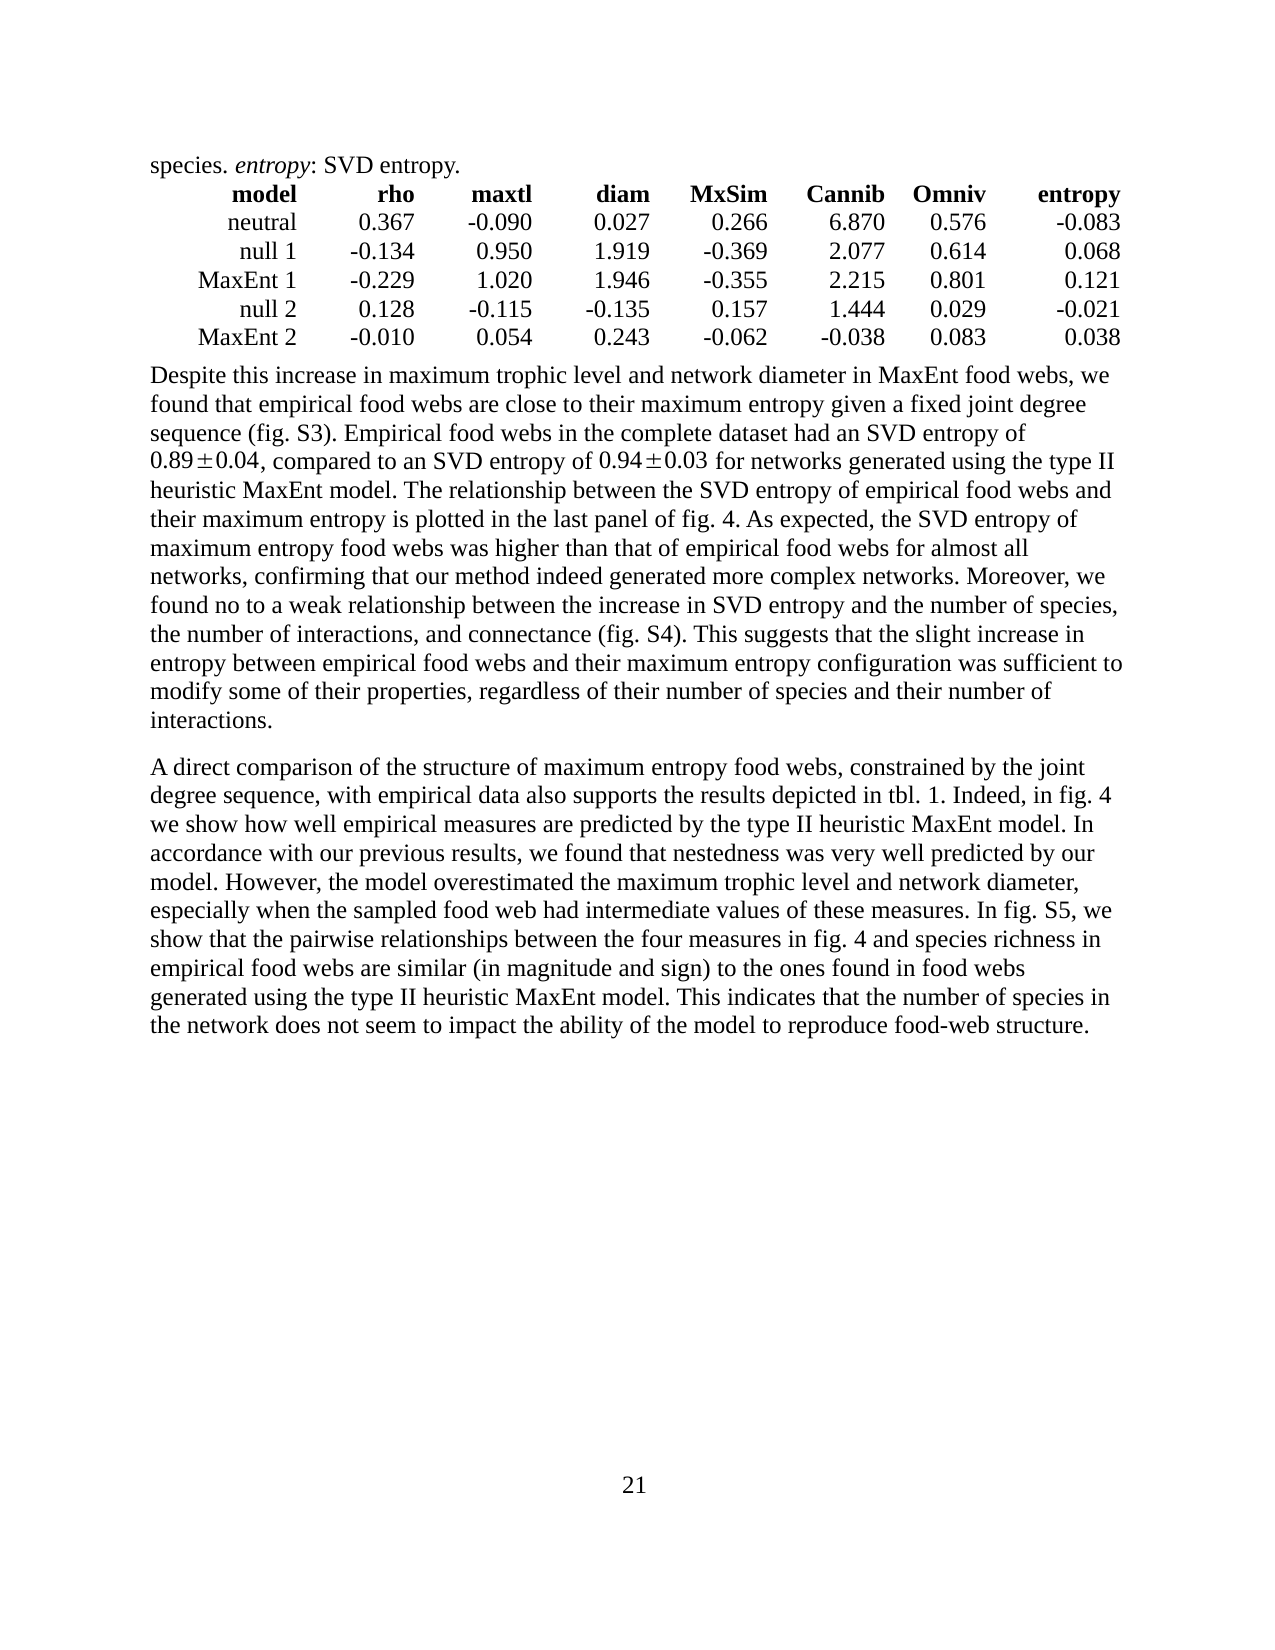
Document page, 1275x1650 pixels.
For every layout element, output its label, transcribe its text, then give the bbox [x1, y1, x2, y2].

table_cell 0.128 [301, 294, 419, 322]
table_cell 0.243 [537, 323, 654, 351]
table_cell 1.919 [537, 236, 654, 265]
table_cell -0.010 [301, 323, 419, 351]
text A direct comparison of the structure of maximum entropy food webs, constrained by the joint degree sequence, with empirical data also supports the results depicted in tbl. 1. Indeed, in fig. 4 we show how well empirical measures are predicted by the type II heuristic MaxEnt model. In accordance with our previous results, we found that nestedness was very well predicted by our model. However, the model overestimated the maximum trophic level and network diameter, especially when the sampled food web had intermediate values of these measures. In fig. S5, we show that the pairwise relationships between the four measures in fig. 4 and species richness in empirical food webs are similar (in magnitude and sign) to the ones found in food webs generated using the type II heuristic MaxEnt model. This indicates that the number of species in the network does not seem to impact the ability of the model to reproduce food-web structure. [150, 752, 1125, 1039]
table_header Omniv [890, 179, 990, 207]
table_cell 6.870 [772, 208, 889, 236]
table_cell -0.229 [301, 265, 419, 294]
table_cell -0.083 [990, 208, 1125, 236]
table_header entropy [990, 179, 1125, 207]
table_header rho [301, 179, 419, 207]
table_cell null 2 [150, 294, 301, 322]
table_cell 0.083 [890, 323, 990, 351]
table_cell 2.077 [772, 236, 889, 265]
table_cell null 1 [150, 236, 301, 265]
table_cell 0.054 [419, 323, 537, 351]
table_cell -0.134 [301, 236, 419, 265]
table_cell 2.215 [772, 265, 889, 294]
table_cell 0.950 [419, 236, 537, 265]
table_cell 0.157 [654, 294, 772, 322]
table_cell 0.027 [537, 208, 654, 236]
table_cell MaxEnt 1 [150, 265, 301, 294]
table_cell neutral [150, 208, 301, 236]
table_header diam [537, 179, 654, 207]
table_cell 0.266 [654, 208, 772, 236]
table_cell 0.367 [301, 208, 419, 236]
table_cell -0.355 [654, 265, 772, 294]
table_cell -0.090 [419, 208, 537, 236]
table_cell -0.369 [654, 236, 772, 265]
table_cell MaxEnt 2 [150, 323, 301, 351]
table_cell -0.115 [419, 294, 537, 322]
table_header model [150, 179, 301, 207]
table_cell -0.135 [537, 294, 654, 322]
table_cell 0.068 [990, 236, 1125, 265]
table_cell 0.801 [890, 265, 990, 294]
table_cell 1.946 [537, 265, 654, 294]
table_cell 0.576 [890, 208, 990, 236]
table_cell 1.020 [419, 265, 537, 294]
table_cell 0.614 [890, 236, 990, 265]
text Table 2: Standardized mean difference between predicted network measures and empirical data for all food webs in our abundance dataset (). Positive (negative) values indicate that the measure is overestimated (underestimated) on average. Empirical networks include the New Zealand and Tuesday Lake food webs having abundance data. Neutral: Neutral model of relative abundances. Null 1: Type I null model based on connectance. MaxEnt 1: Type I heuristic MaxEnt model based on connectance. Null 2: Type II null model based on the joint degree sequence. MaxEnt 2: Type II heuristic MaxEnt model based on the joint degree sequence. : nestedness measured by the spectral radius of the adjacency matrix. : maximum trophic level. : network diameter. : average maximum similarity between species pairs. : proportion of cannibal species (self loops). : proportion of omnivorous species. entropy: SVD entropy. [150, 150, 1125, 179]
text Despite this increase in maximum trophic level and network diameter in MaxEnt food webs, we found that empirical food webs are close to their maximum entropy given a fixed joint degree sequence (fig. S3). Empirical food webs in the complete dataset had an SVD entropy of , compared to an SVD entropy of for networks generated using the type II heuristic MaxEnt model. The relationship between the SVD entropy of empirical food webs and their maximum entropy is plotted in the last panel of fig. 4. As expected, the SVD entropy of maximum entropy food webs was higher than that of empirical food webs for almost all networks, confirming that our method indeed generated more complex networks. Moreover, we found no to a weak relationship between the increase in SVD entropy and the number of species, the number of interactions, and connectance (fig. S4). This suggests that the slight increase in entropy between empirical food webs and their maximum entropy configuration was sufficient to modify some of their properties, regardless of their number of species and their number of interactions. [150, 360, 1125, 734]
table_cell 0.029 [890, 294, 990, 322]
table_header MxSim [654, 179, 772, 207]
table_cell -0.062 [654, 323, 772, 351]
table_cell 0.121 [990, 265, 1125, 294]
table_cell -0.021 [990, 294, 1125, 322]
table_header Cannib [772, 179, 889, 207]
table_header maxtl [419, 179, 537, 207]
table_cell 0.038 [990, 323, 1125, 351]
table_cell -0.038 [772, 323, 889, 351]
table_cell 1.444 [772, 294, 889, 322]
